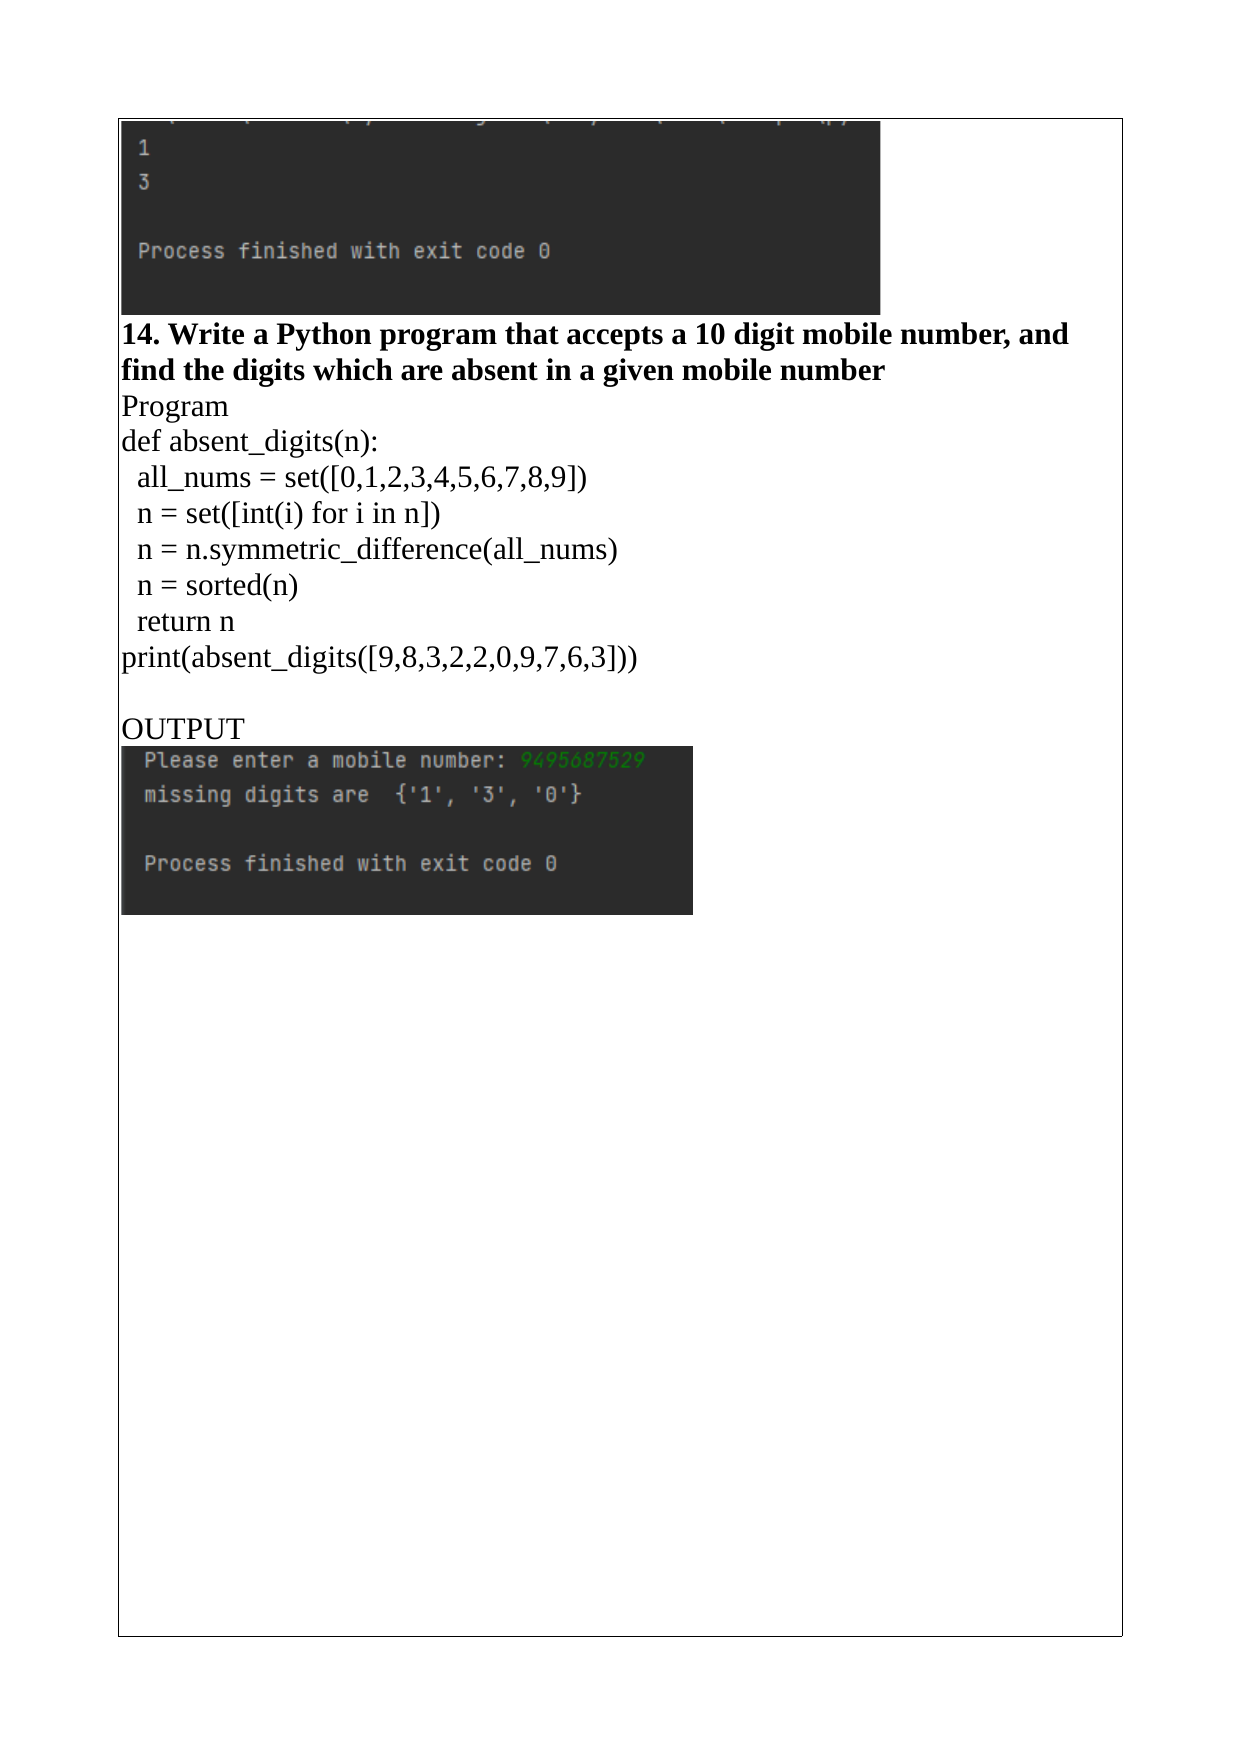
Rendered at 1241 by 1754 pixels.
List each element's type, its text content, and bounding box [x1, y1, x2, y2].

text OUTPUT [121, 710, 1119, 746]
text return n [121, 602, 1119, 638]
picture [121, 121, 881, 315]
text n = set([int(i) for i in n]) [121, 494, 1119, 531]
text print(absent_digits([9,8,3,2,2,0,9,7,6,3])) [121, 638, 1119, 674]
text n = n.symmetric_difference(all_nums) [121, 531, 1119, 566]
picture [121, 746, 693, 915]
text Program [121, 387, 1119, 423]
text def absent_digits(n): [121, 423, 1119, 459]
text all_nums = set([0,1,2,3,4,5,6,7,8,9]) [121, 459, 1119, 494]
text 14. Write a Python program that accepts a 10 digit mobile number, and find the digits which are absent in a given mobile number [121, 315, 1119, 387]
text n = sorted(n) [121, 566, 1119, 602]
